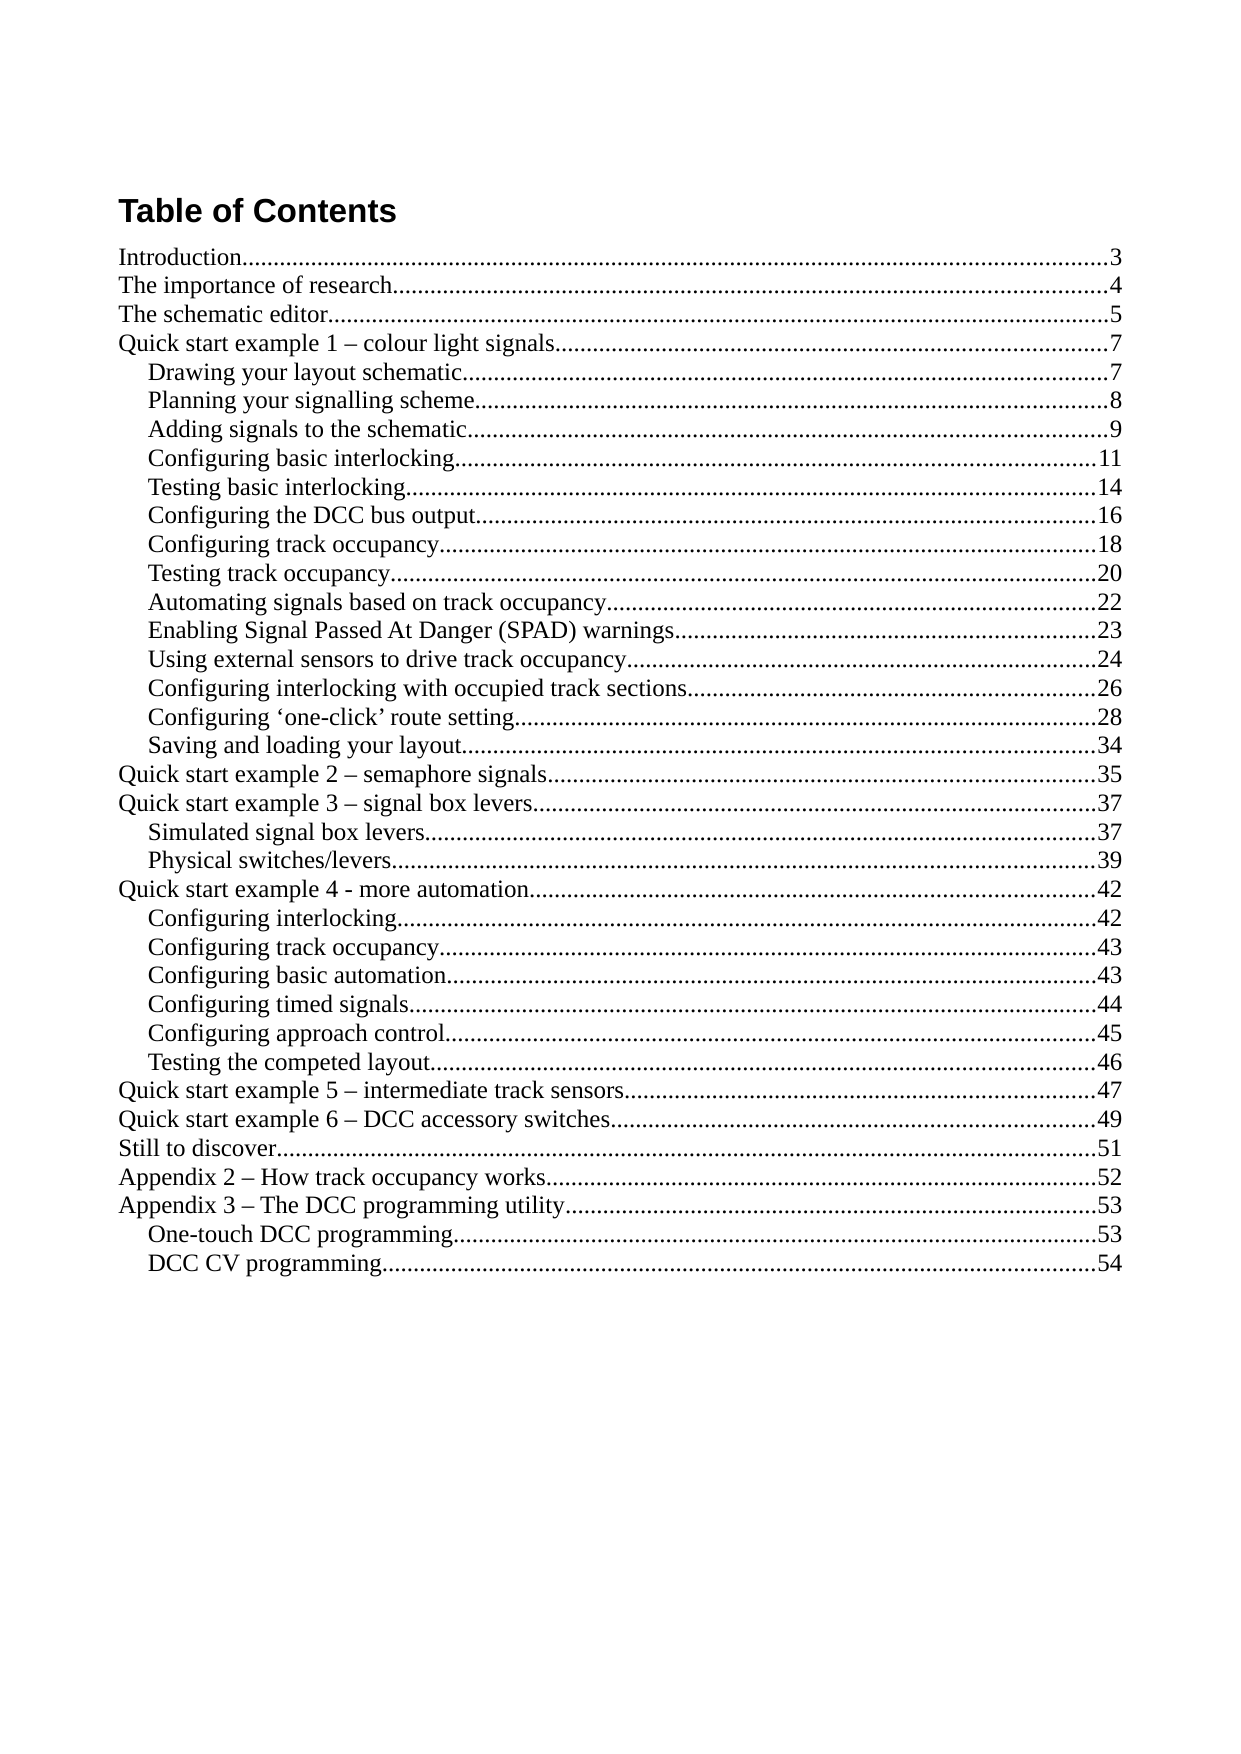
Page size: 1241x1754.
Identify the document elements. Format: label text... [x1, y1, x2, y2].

text Physical switches/levers 39 [148, 845, 1122, 874]
text Appendix 2 – How track occupancy works 52 [118, 1162, 1122, 1190]
text Quick start example 1 – colour light signals 7 [118, 328, 1122, 357]
text Configuring interlocking 42 [148, 903, 1122, 932]
text Configuring basic interlocking 11 [148, 443, 1122, 472]
text Configuring track occupancy 18 [148, 529, 1122, 558]
text Configuring approach control 45 [148, 1018, 1122, 1047]
text The importance of research 4 [118, 270, 1122, 299]
text Automating signals based on track occupancy 22 [148, 587, 1122, 615]
text Saving and loading your layout 34 [148, 730, 1122, 759]
text Quick start example 6 – DCC accessory switches 49 [118, 1104, 1122, 1133]
text Quick start example 5 – intermediate track sensors 47 [118, 1075, 1122, 1104]
text Still to discover 51 [118, 1133, 1122, 1162]
text Testing basic interlocking 14 [148, 472, 1122, 500]
text Testing track occupancy 20 [148, 558, 1122, 587]
text Adding signals to the schematic 9 [148, 414, 1122, 443]
text Quick start example 4 - more automation 42 [118, 874, 1122, 903]
text Quick start example 2 – semaphore signals 35 [118, 759, 1122, 788]
text Appendix 3 – The DCC programming utility 53 [118, 1190, 1122, 1219]
text Introduction 3 [118, 242, 1122, 270]
text Drawing your layout schematic 7 [148, 357, 1122, 385]
text Configuring the DCC bus output 16 [148, 500, 1122, 529]
text Configuring timed signals 44 [148, 989, 1122, 1018]
subtitle Table of Contents [118, 191, 1122, 229]
text Configuring basic automation 43 [148, 960, 1122, 989]
text Planning your signalling scheme 8 [148, 385, 1122, 414]
text One-touch DCC programming 53 [148, 1219, 1122, 1248]
text Configuring ‘one-click’ route setting 28 [148, 702, 1122, 730]
text Configuring interlocking with occupied track sections 26 [148, 673, 1122, 702]
text Quick start example 3 – signal box levers 37 [118, 788, 1122, 817]
text Using external sensors to drive track occupancy 24 [148, 644, 1122, 673]
text Testing the competed layout 46 [148, 1047, 1122, 1075]
text DCC CV programming 54 [148, 1248, 1122, 1277]
text The schematic editor 5 [118, 299, 1122, 328]
text Enabling Signal Passed At Danger (SPAD) warnings 23 [148, 615, 1122, 644]
text Configuring track occupancy 43 [148, 932, 1122, 960]
text Simulated signal box levers 37 [148, 817, 1122, 845]
